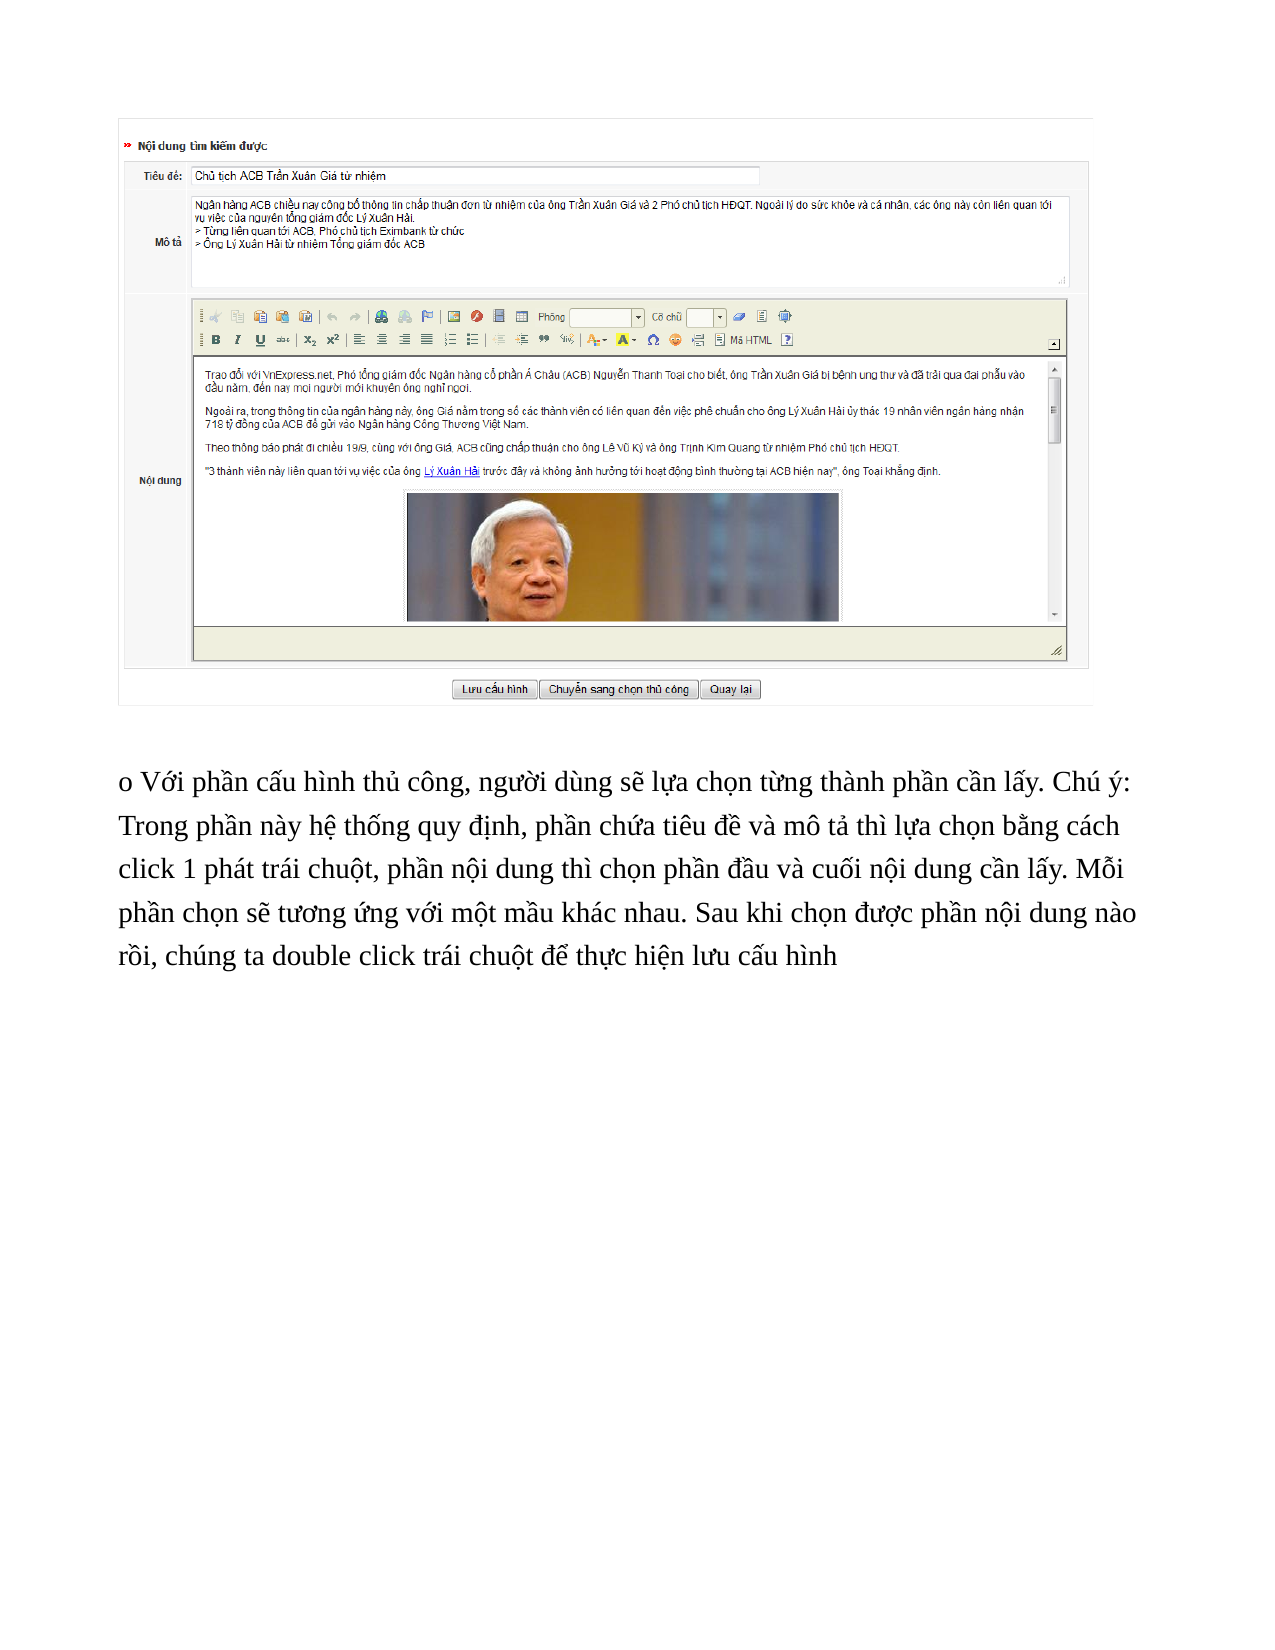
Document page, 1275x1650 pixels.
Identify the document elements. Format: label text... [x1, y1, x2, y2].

text o Với phần cấu hình thủ công, người dùng sẽ lựa chọn từng thành phần cần lấy. Chú ý: Trong phần này hệ thống quy định, phần chứa tiêu đề và mô tả thì lựa chọn bằng cách click 1 phát trái chuột, phần nội dung thì chọn phần đầu và cuối nội dung cần lấy. Mỗi phần chọn sẽ tương ứng với một mầu khác nhau. Sau khi chọn được phần nội dung nào rồi, chúng ta double click trái chuột để thực hiện lưu cấu hình [118, 764, 1157, 972]
